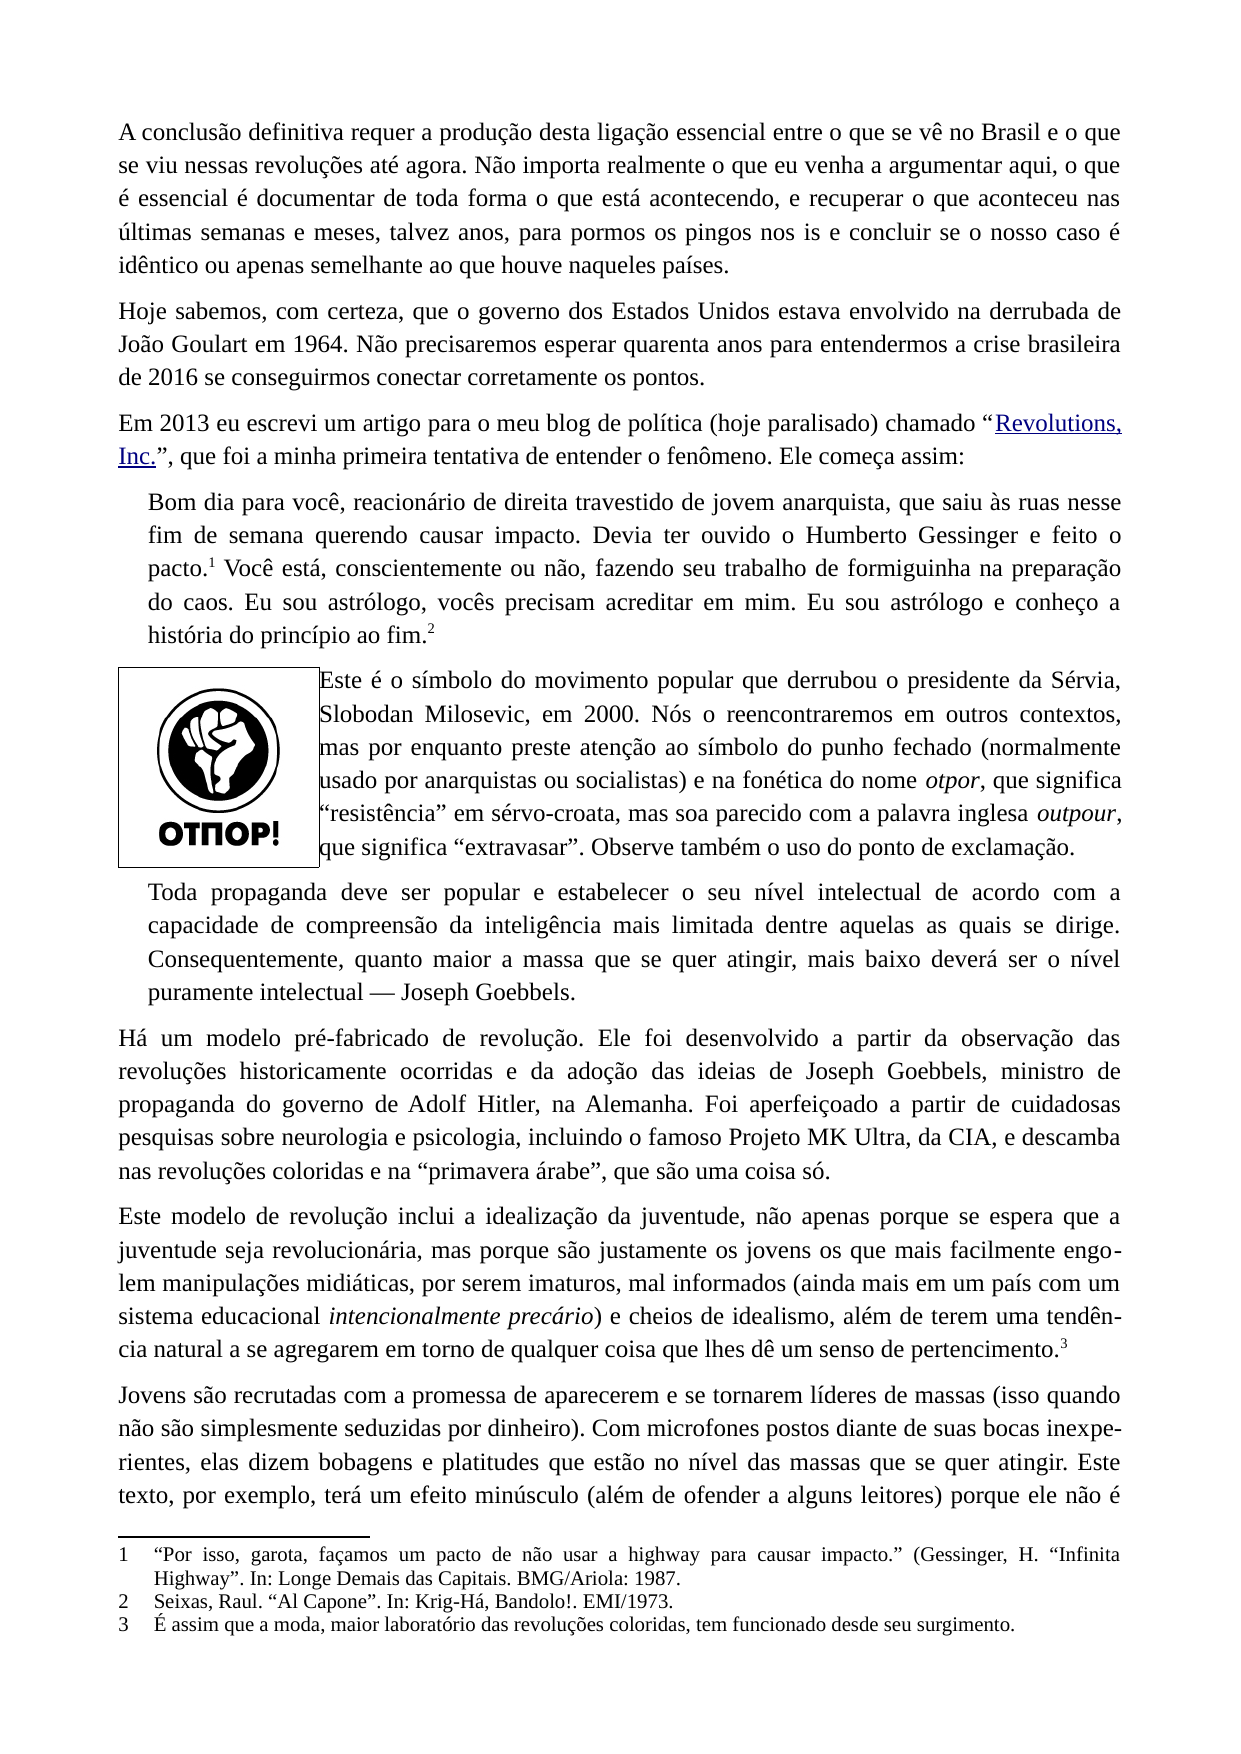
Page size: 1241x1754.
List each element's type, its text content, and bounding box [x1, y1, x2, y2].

text “Por isso, garota, façamos um pacto de não usar a highway para causar impacto.” (Gessinger, H. “Infinita Highway”. In: Longe Demais das Capitais. BMG/Ariola: 1987. [118, 1543, 1122, 1589]
text A conclusão definitiva requer a produção desta ligação essencial entre o que se vê no Brasil e o que se viu nessas revoluções até agora. Não importa realmente o que eu venha a argumentar aqui, o que é essencial é documentar de toda forma o que está acontecendo, e recuperar o que aconteceu nas últimas semanas e meses, talvez anos, para pormos os pingos nos is e concluir se o nosso caso é idêntico ou apenas semelhante ao que houve naqueles países. [118, 118, 1122, 279]
text Jovens são recrutadas com a promessa de aparecerem e se tornarem líderes de massas (isso quando não são simplesmente seduzidas por dinheiro). Com microfones postos diante de suas bocas inex­pe­ri­entes, elas dizem bobagens e platitudes que estão no nível das massas que se quer atingir. Este texto, por exemplo, terá um efeito minúsculo (além de ofender a alguns leitores) porque ele não é [118, 1381, 1122, 1508]
picture [121, 669, 316, 865]
text Bom dia para você, reacionário de direita travestido de jovem anarquista, que saiu às ruas nesse fim de semana querendo causar impacto. Devia ter ouvido o Humberto Gessinger e feito o pacto. Você está, conscientemente ou não, fazendo seu trabalho de formiguinha na preparação do caos. Eu sou astrólogo, vocês precisam acreditar em mim. Eu sou astrólogo e conheço a história do princípio ao fim. [148, 488, 1122, 648]
text É assim que a moda, maior laboratório das revoluções coloridas, tem funcionado desde seu surgimento. [118, 1613, 1122, 1636]
text [119, 668, 319, 867]
text Há um modelo pré-fabricado de revolução. Ele foi desenvolvido a partir da observação das revoluções historicamente ocorridas e da adoção das ideias de Joseph Goebbels, ministro de propaganda do governo de Adolf Hitler, na Alemanha. Foi aperfeiçoado a partir de cuidadosas pesquisas sobre neurologia e psicologia, incluindo o famoso Projeto MK Ultra, da CIA, e descamba nas revoluções coloridas e na “primavera árabe”, que são uma coisa só. [118, 1024, 1122, 1184]
text Este é o símbolo do movimento popular que derrubou o presidente da Sérvia, Slobodan Milosevic, em 2000. Nós o reencontraremos em outros contextos, mas por enquanto preste atenção ao símbolo do punho fechado (normalmente usado por anarquistas ou socialistas) e na fonética do nome otpor, que significa “resistência” em sérvo-croata, mas soa parecido com a palavra inglesa outpour, que significa “extravasar”. Observe também o uso do ponto de exclamação. [320, 667, 1122, 860]
text Toda propaganda deve ser popular e estabelecer o seu nível intelectual de acordo com a capacidade de compreensão da inteligência mais limitada dentre aquelas as quais se dirige. Consequentemente, quanto maior a massa que se quer atingir, mais baixo deverá ser o nível puramente intelectual — Joseph Goebbels. [148, 878, 1122, 1006]
text Seixas, Raul. “Al Capone”. In: Krig-Há, Bandolo!. EMI/1973. [118, 1589, 1122, 1613]
text Hoje sabemos, com certeza, que o governo dos Estados Unidos estava envolvido na derrubada de João Goulart em 1964. Não precisaremos esperar quarenta anos para entendermos a crise brasileira de 2016 se conseguirmos conectar corretamente os pontos. [118, 297, 1122, 391]
text Este modelo de revolução inclui a idealização da juventude, não apenas porque se espera que a juven­tude seja revolucionária, mas porque são justamente os jovens os que mais facilmente engo­lem manipulações midiáticas, por serem imaturos, mal informados (ainda mais em um país com um sis­tema educacional intencionalmente precário) e cheios de idealismo, além de terem uma tendên­cia natural a se agregarem em torno de qualquer coisa que lhes dê um senso de pertencimento. [118, 1202, 1122, 1363]
text Em 2013 eu escrevi um artigo para o meu blog de política (hoje paralisado) chamado “Revolutions, Inc.”, que foi a minha primeira tentativa de entender o fenômeno. Ele começa assim: [118, 409, 1122, 470]
